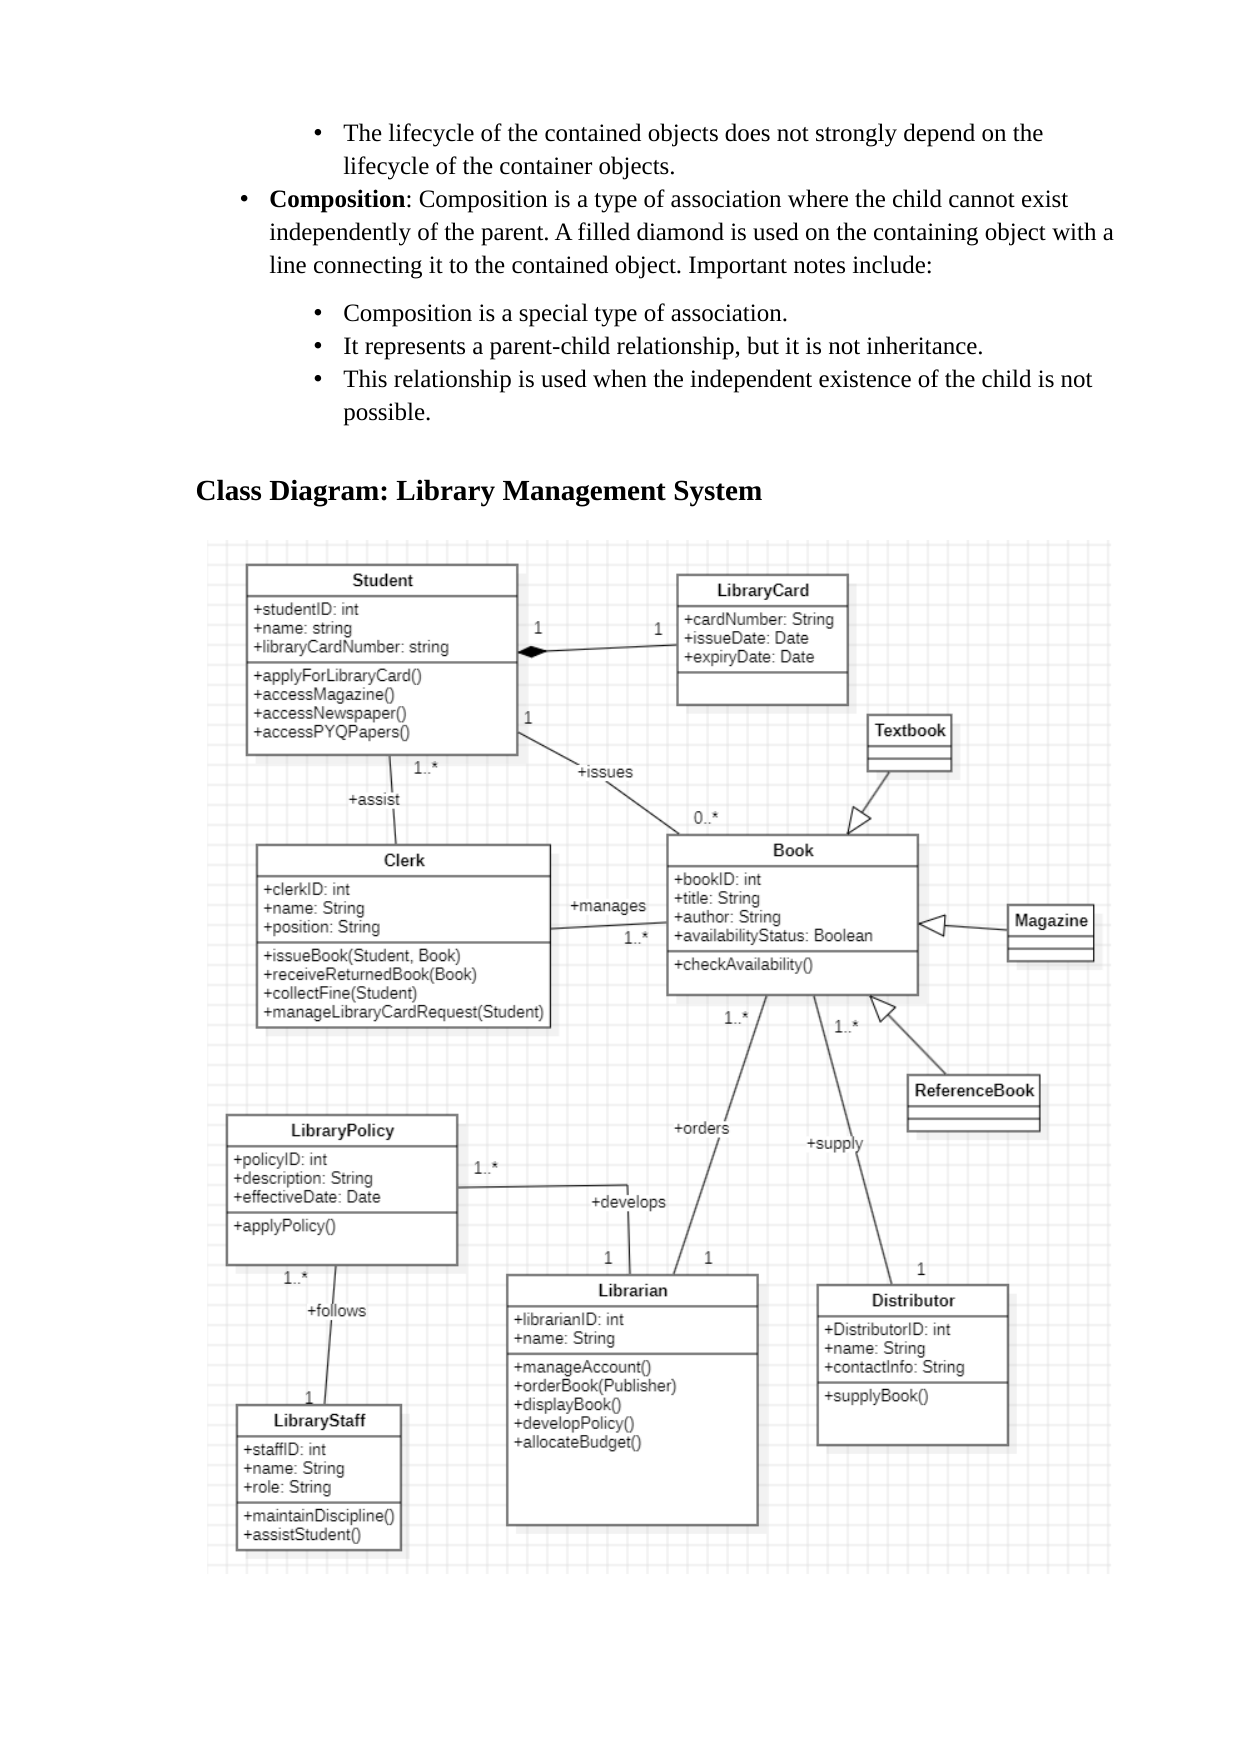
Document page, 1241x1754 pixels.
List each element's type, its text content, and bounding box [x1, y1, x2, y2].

picture [207, 540, 1112, 1574]
list Composition is a special type of association. [313, 298, 1123, 327]
list This relationship is used when the independent existence of the child is not possible. [313, 364, 1123, 426]
list It represents a parent-child relationship, but it is not inheritance. [313, 331, 1123, 359]
list The lifecycle of the contained objects does not strongly depend on the lifecycle of the container objects. [313, 118, 1123, 180]
list Composition: Composition is a type of association where the child cannot exist independently of the parent. A filled diamond is used on the containing object with a line connecting it to the contained object. Important notes include: [240, 184, 1123, 279]
text Class Diagram: Library Management System [195, 473, 1123, 507]
